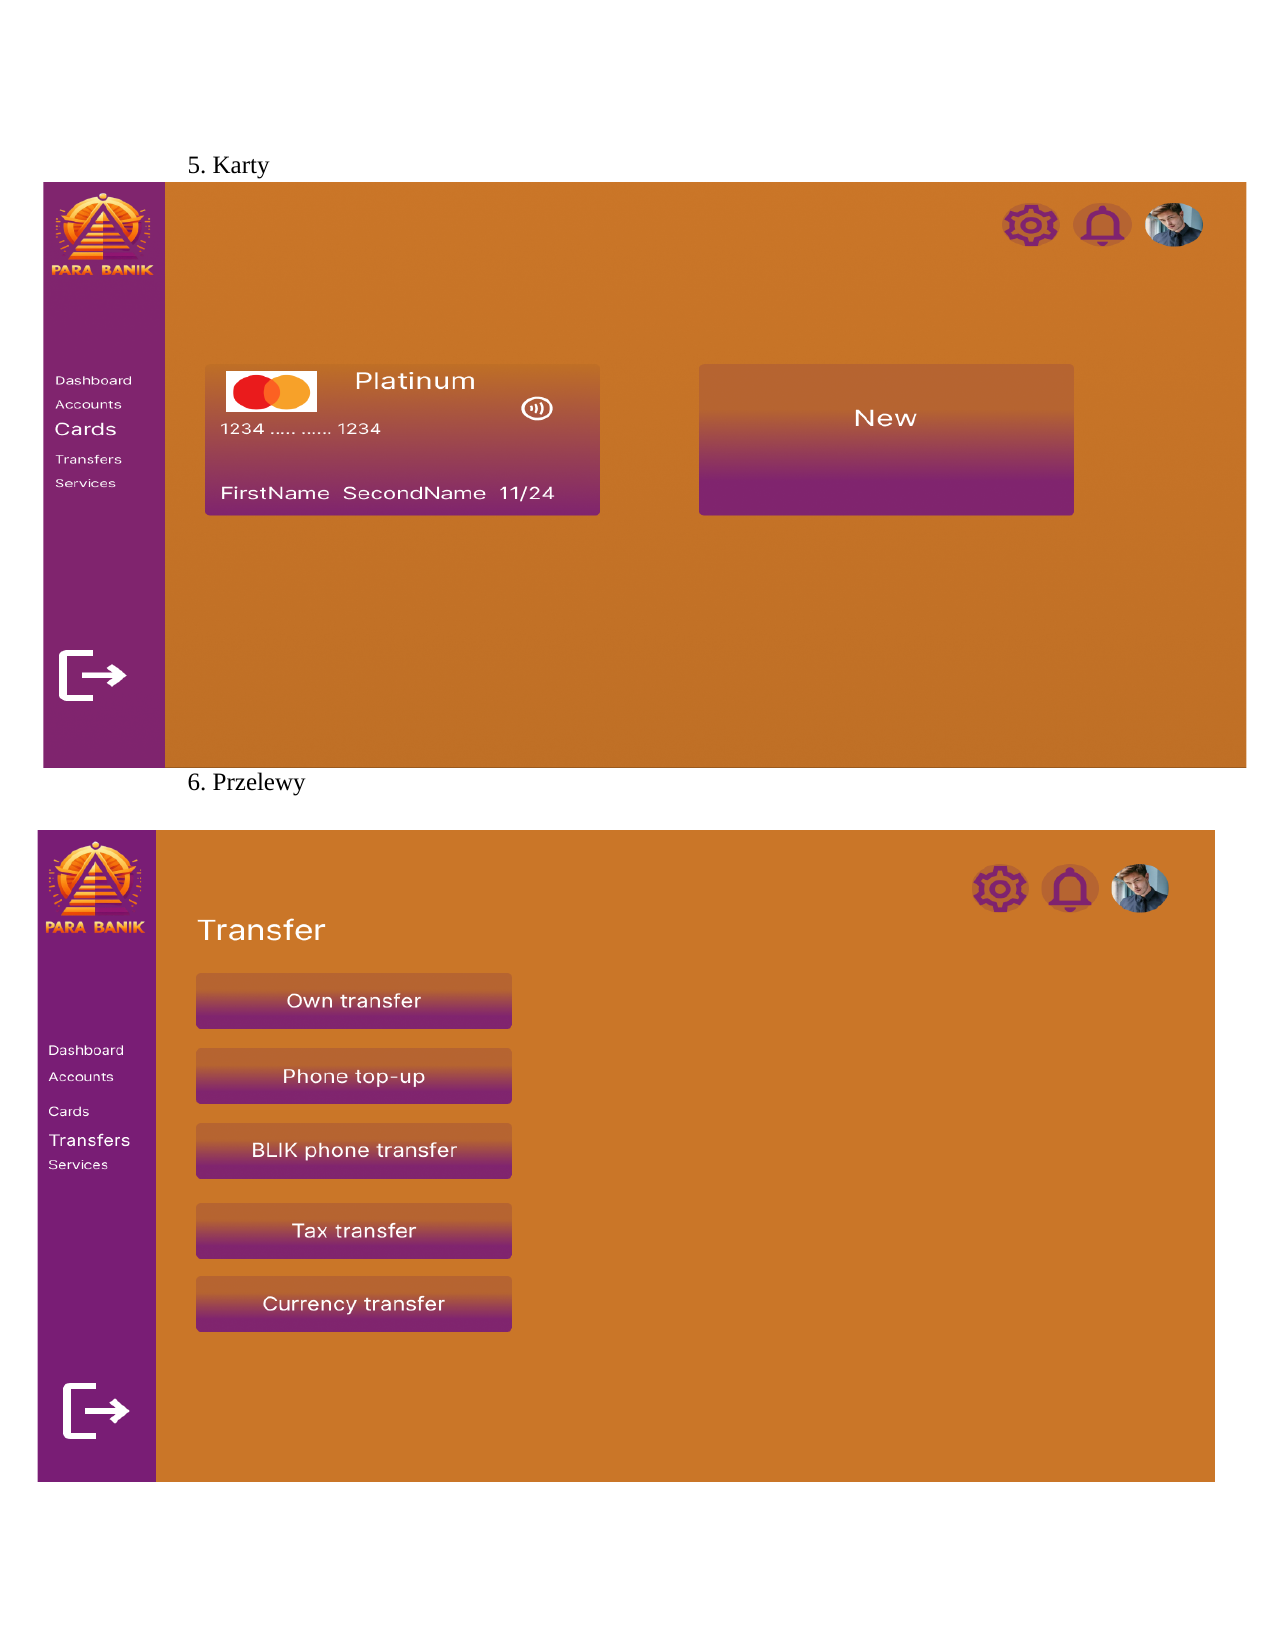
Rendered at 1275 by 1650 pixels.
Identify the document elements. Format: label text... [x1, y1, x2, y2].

picture [37, 830, 1215, 1482]
list 5. Karty [187, 150, 1087, 179]
picture [43, 182, 1247, 768]
list 6. Przelewy [187, 768, 1087, 796]
